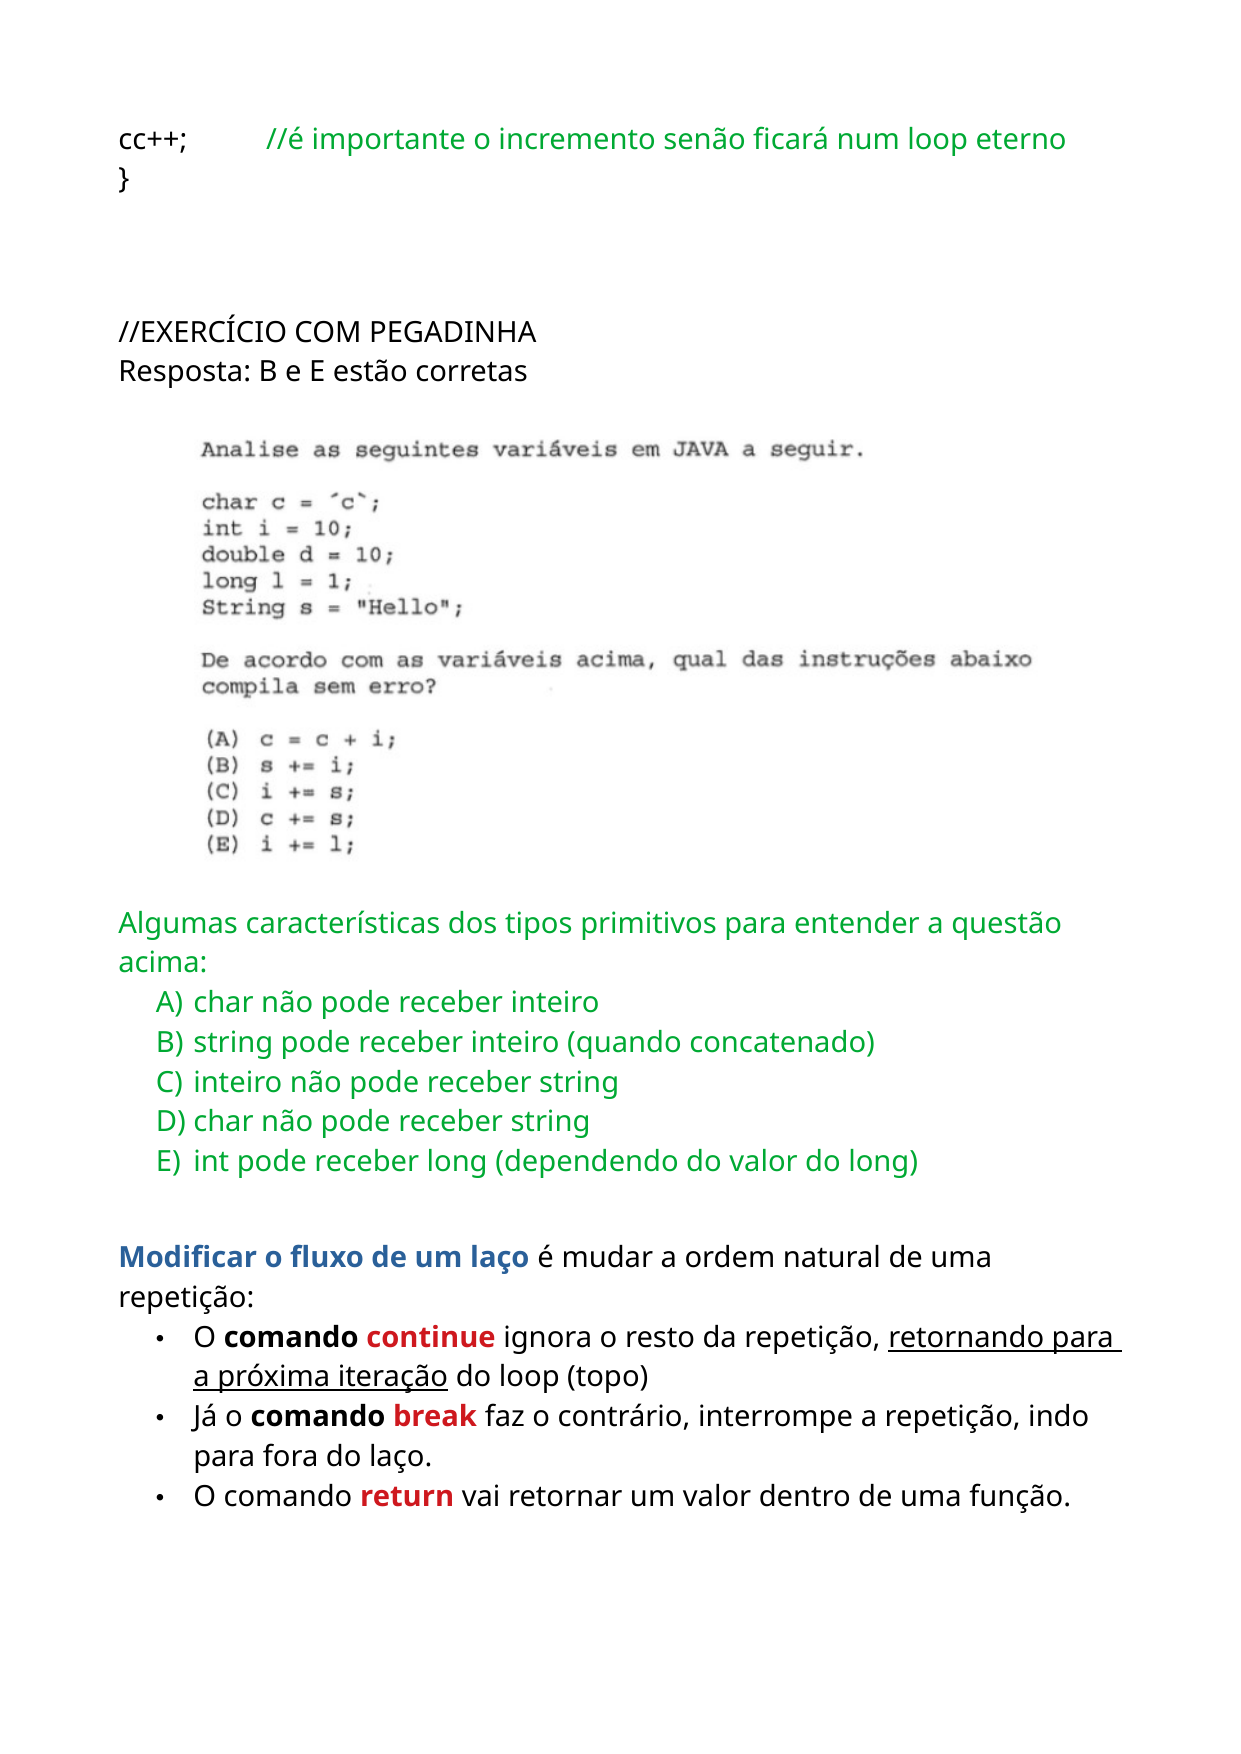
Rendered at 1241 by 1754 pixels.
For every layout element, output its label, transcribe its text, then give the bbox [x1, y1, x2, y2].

list O comando return vai retornar um valor dentro de uma função. [156, 1475, 1122, 1514]
text Resposta: B e E estão corretas [118, 351, 1122, 390]
list int pode receber long (dependendo do valor do long) [156, 1140, 1122, 1180]
text Modificar o fluxo de um laço é mudar a ordem natural de uma repetição: [118, 1237, 1122, 1316]
text Algumas características dos tipos primitivos para entender a questão acima: [118, 902, 1122, 981]
list char não pode receber string [156, 1101, 1122, 1140]
list O comando continue ignora o resto da repetição, retornando para a próxima iteração do loop (topo) [156, 1316, 1122, 1395]
list string pode receber inteiro (quando concatenado) [156, 1021, 1122, 1061]
list Já o comando break faz o contrário, interrompe a repetição, indo para fora do laço. [156, 1395, 1122, 1475]
picture [184, 430, 1057, 868]
list char não pode receber inteiro [156, 981, 1122, 1021]
text //EXERCÍCIO COM PEGADINHA [118, 311, 1122, 351]
list inteiro não pode receber string [156, 1061, 1122, 1101]
text } [118, 158, 1122, 197]
text cc++; //é importante o incremento senão ficará num loop eterno [118, 118, 1122, 158]
